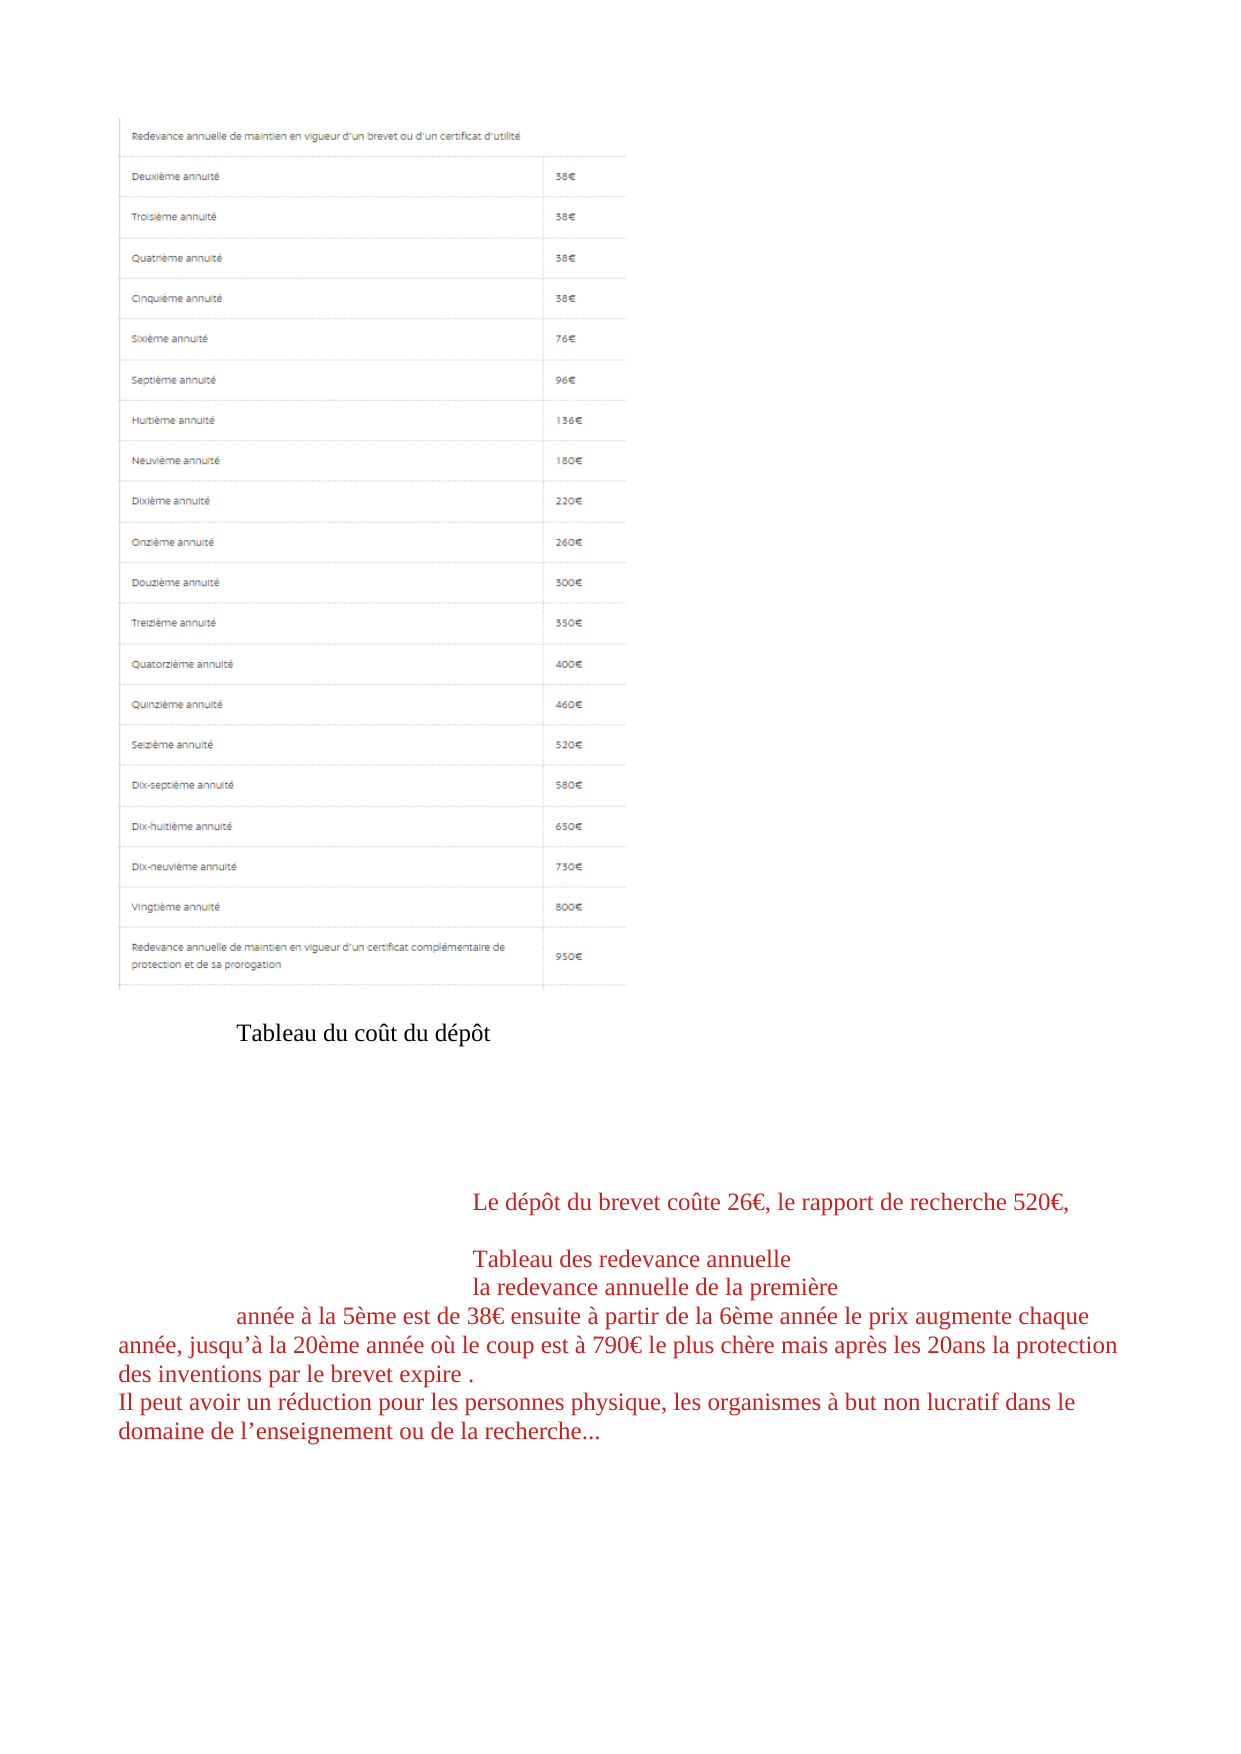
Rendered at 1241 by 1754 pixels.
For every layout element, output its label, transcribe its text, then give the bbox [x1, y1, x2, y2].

text Tableau du coût du dépôt [118, 1018, 1122, 1047]
text la redevance annuelle de la première année à la 5ème est de 38€ ensuite à partir de la 6ème année le prix augmente chaque année, jusqu’à la 20ème année où le coup est à 790€ le plus chère mais après les 20ans la protection des inventions par le brevet expire . [118, 1272, 1122, 1387]
text Le dépôt du brevet coûte 26€, le rapport de recherche 520€, [118, 1187, 1122, 1216]
text Il peut avoir un réduction pour les personnes physique, les organismes à but non lucratif dans le domaine de l’enseignement ou de la recherche... [118, 1387, 1122, 1445]
text Tableau des redevance annuelle [118, 1244, 1122, 1272]
